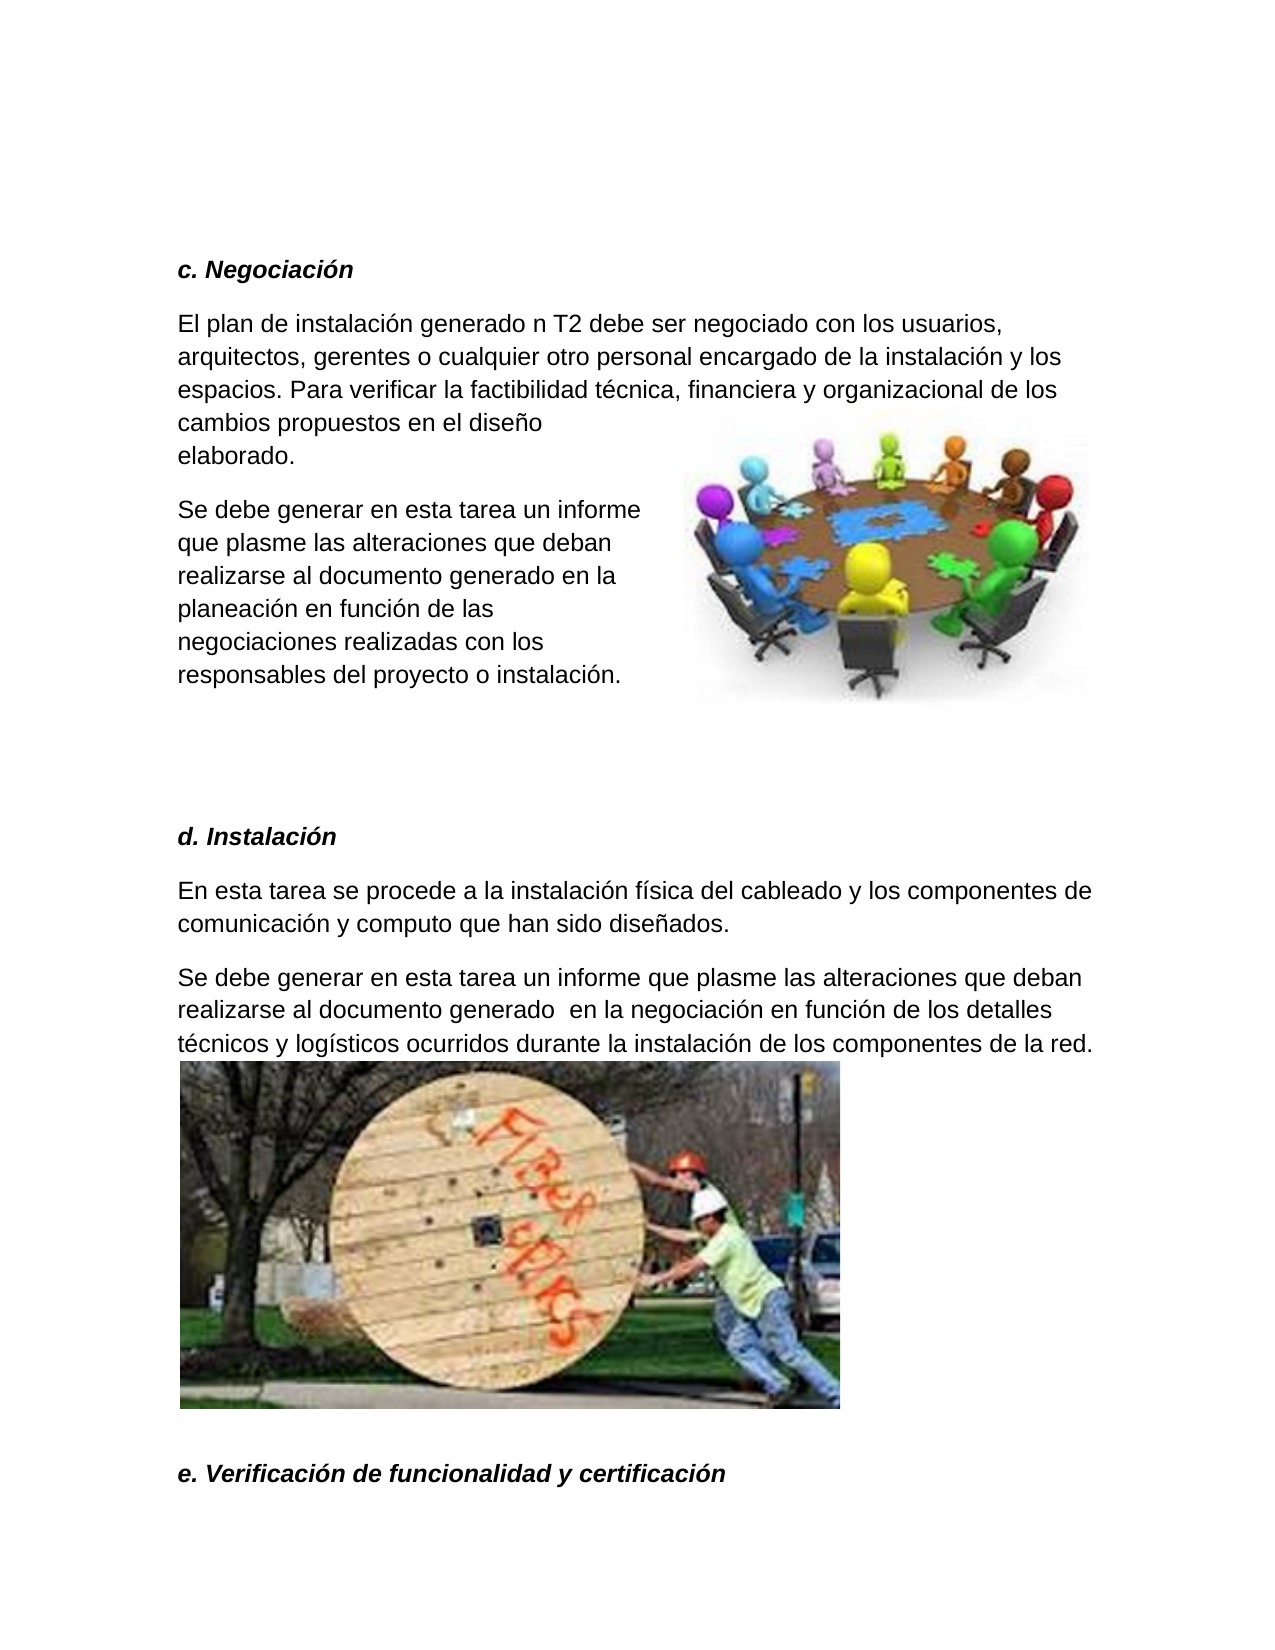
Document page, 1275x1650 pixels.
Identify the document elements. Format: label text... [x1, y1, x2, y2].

text Se debe generar en esta tarea un informe que plasme las alteraciones que deban realizarse al documento generado en la negociación en función de los detalles técnicos y logísticos ocurridos durante la instalación de los componentes de la red. [177, 962, 1098, 1057]
text Se debe generar en esta tarea un informe que plasme las alteraciones que deban realizarse al documento generado en la planeación en función de las negociaciones realizadas con los responsables del proyecto o instalación. [177, 495, 678, 689]
text d. Instalación [177, 822, 1098, 851]
text c. Negociación [177, 255, 1098, 284]
picture [678, 407, 1097, 711]
text e. Verificación de funcionalidad y certificación [177, 1459, 1098, 1488]
picture [180, 1061, 841, 1409]
text El plan de instalación generado n T2 debe ser negociado con los usuarios, arquitectos, gerentes o cualquier otro personal encargado de la instalación y los espacios. Para verificar la factibilidad técnica, financiera y organizacional de los cambios propuestos en el diseño elaborado. [177, 309, 1098, 470]
text En esta tarea se procede a la instalación física del cableado y los componentes de comunicación y computo que han sido diseñados. [177, 876, 1098, 937]
